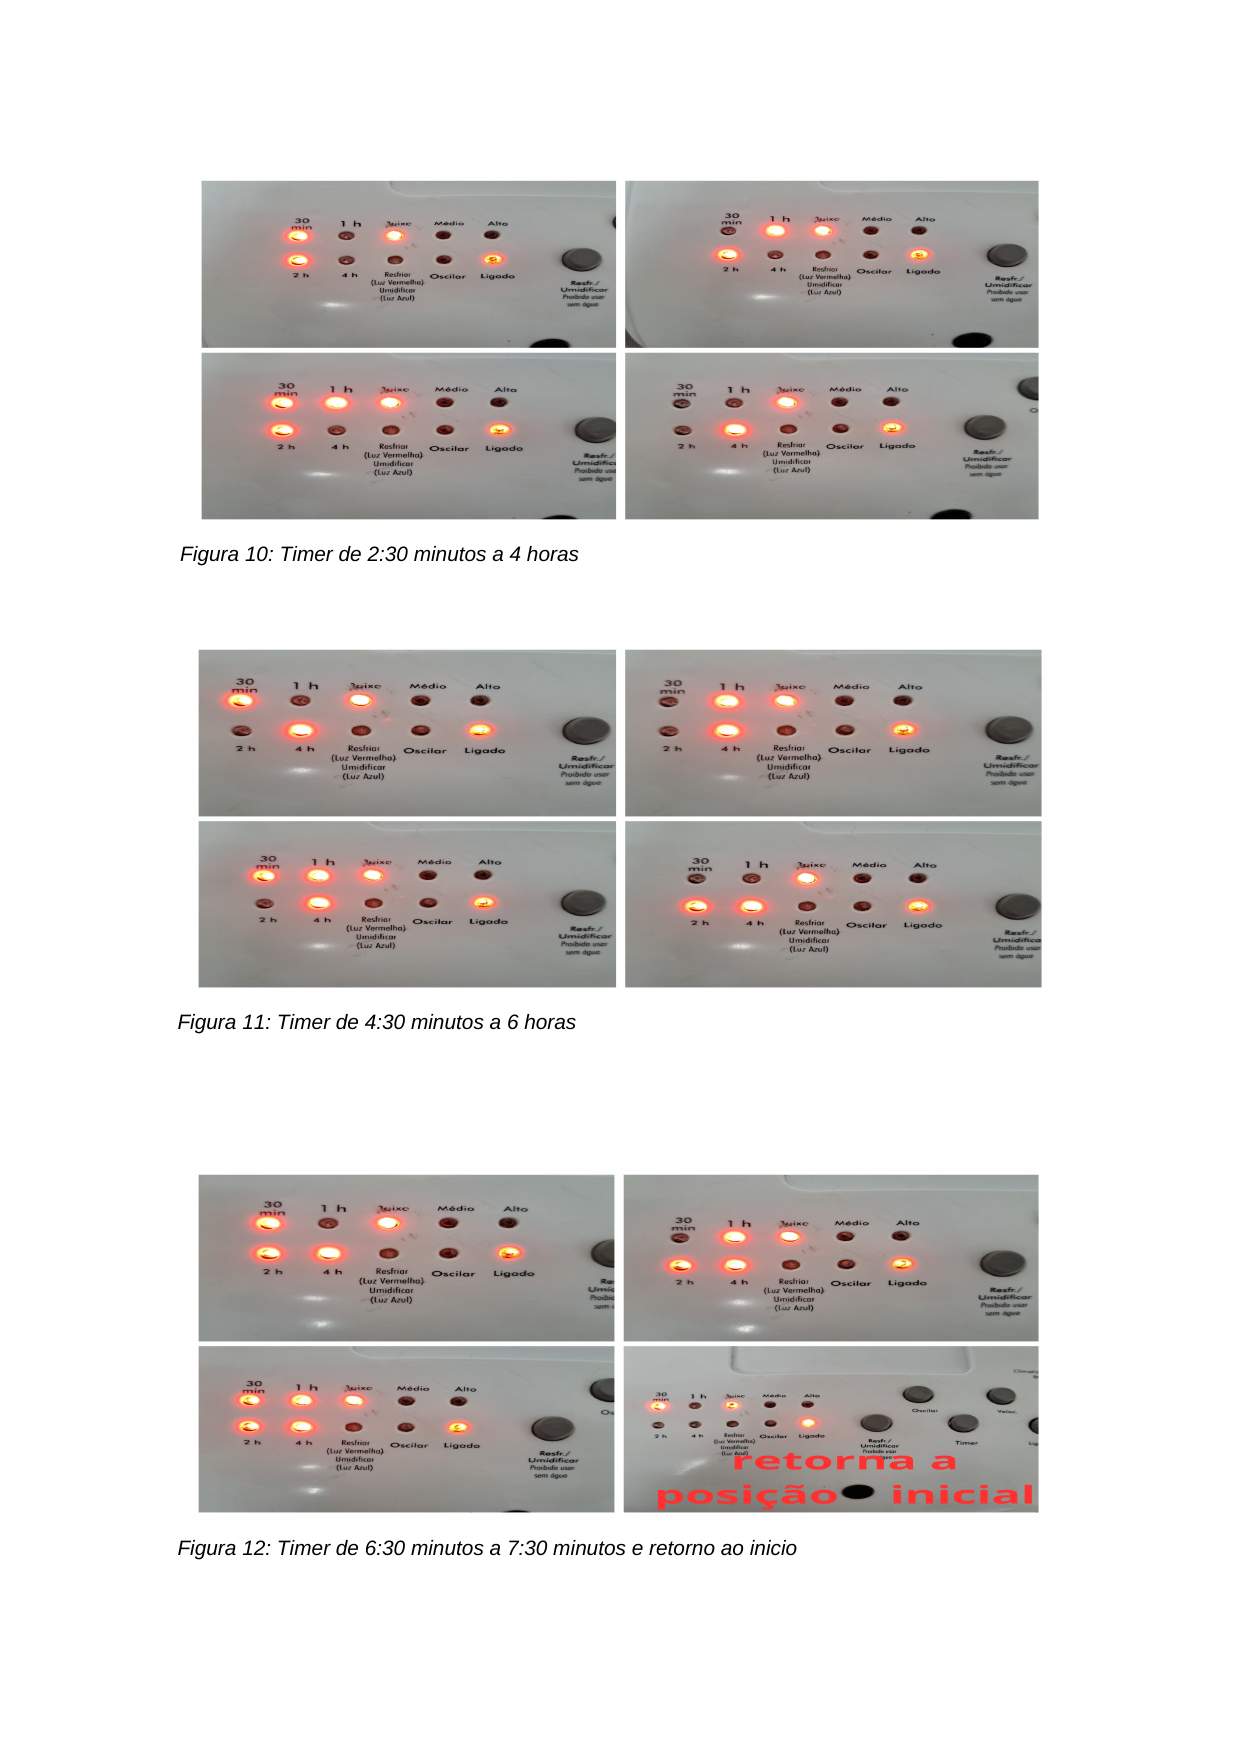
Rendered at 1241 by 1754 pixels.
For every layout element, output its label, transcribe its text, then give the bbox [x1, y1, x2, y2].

picture [181, 641, 1058, 996]
text Figura 14: Timer de 6:30 minutos a 7:30 minutos e retorno ao inicio [177, 1167, 1060, 1559]
picture [181, 1166, 1056, 1521]
text Figura 12: Timer de 2:30 minutos a 4 horas [180, 173, 1060, 566]
text Figura 13: Timer de 4:30 minutos a 6 horas [177, 642, 1062, 1034]
picture [184, 172, 1056, 528]
